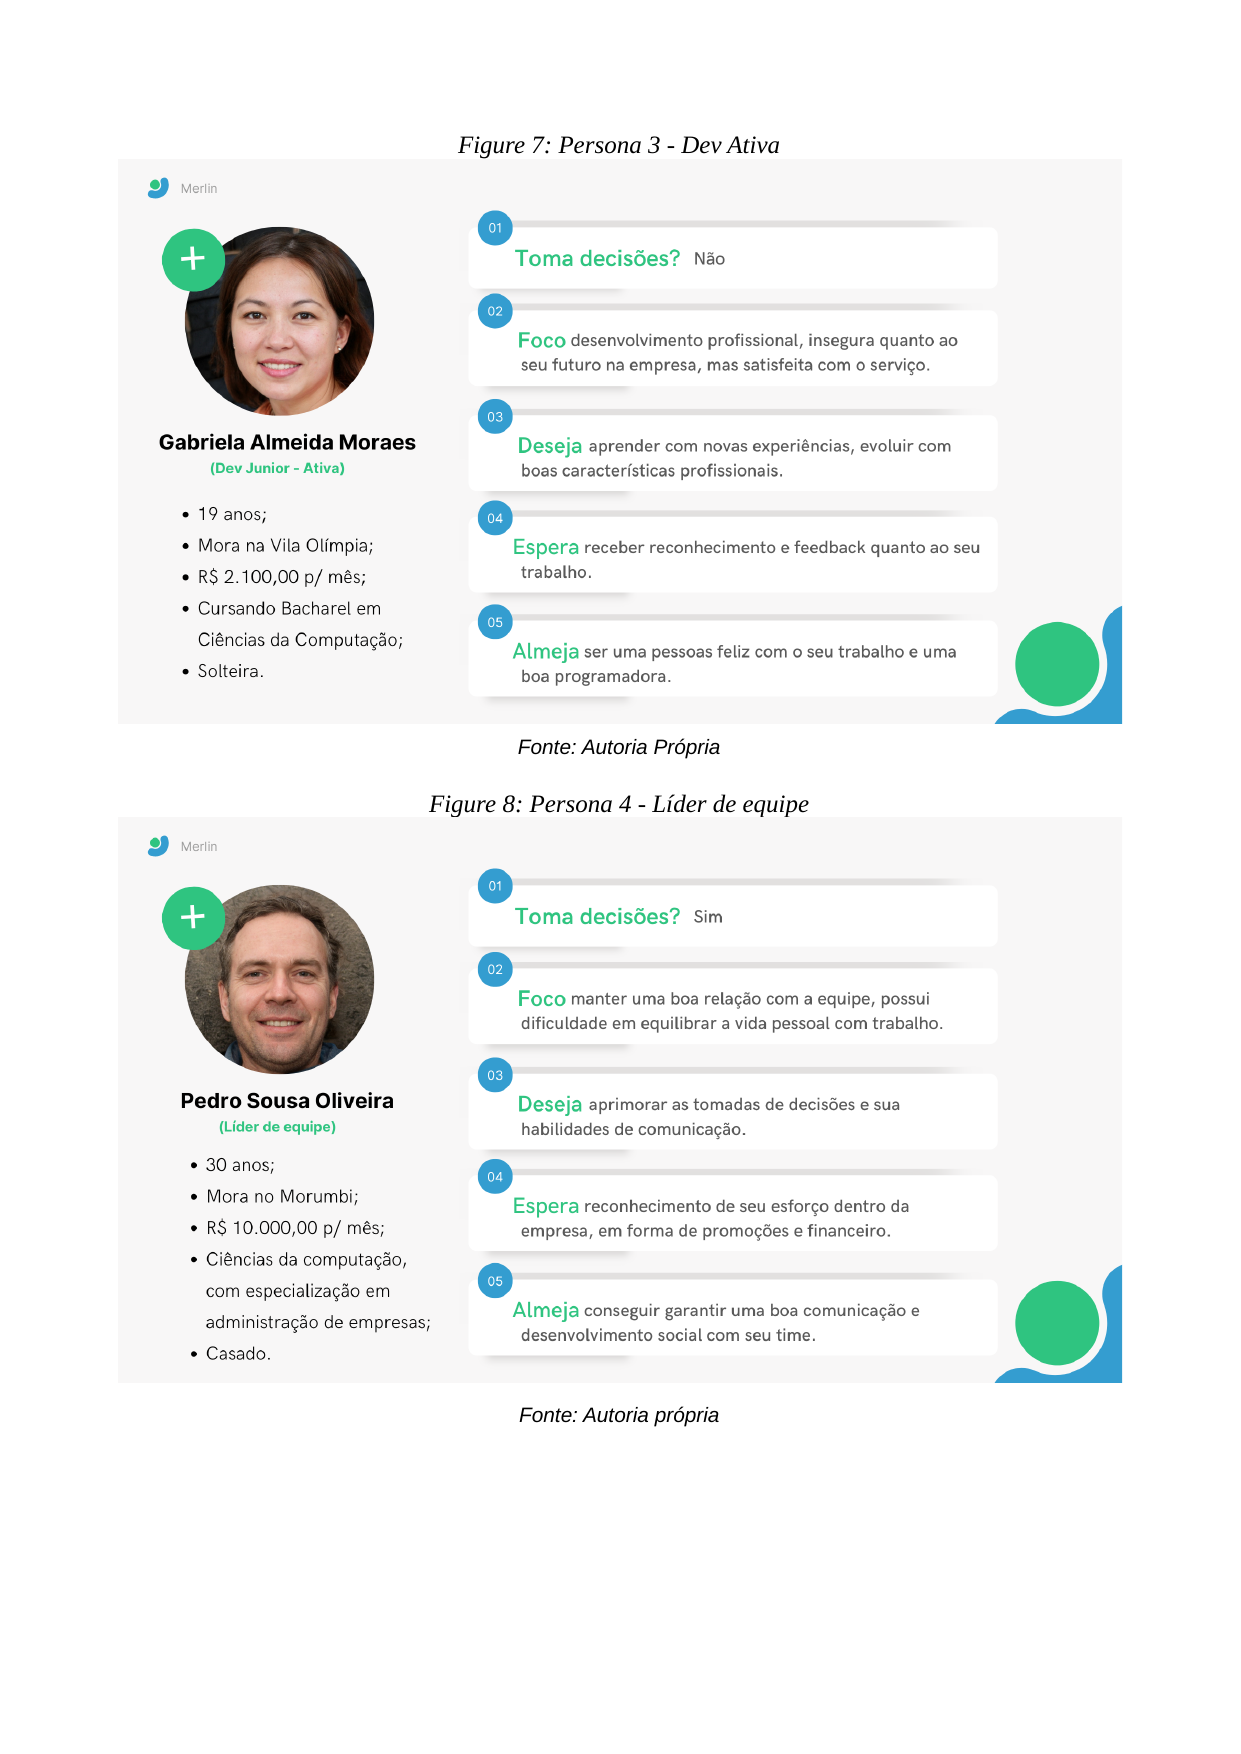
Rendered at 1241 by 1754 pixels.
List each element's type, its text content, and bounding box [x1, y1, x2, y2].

text Fonte: Autoria própria [118, 1383, 1122, 1426]
picture [118, 159, 1123, 724]
text [118, 777, 1122, 789]
text Figure 7: Persona 3 - Dev Ativa [118, 131, 1122, 159]
text Figure 8: Persona 4 - Líder de equipe [118, 789, 1122, 817]
text [118, 118, 1122, 131]
picture [118, 817, 1123, 1383]
text Fonte: Autoria Própria [118, 724, 1122, 758]
